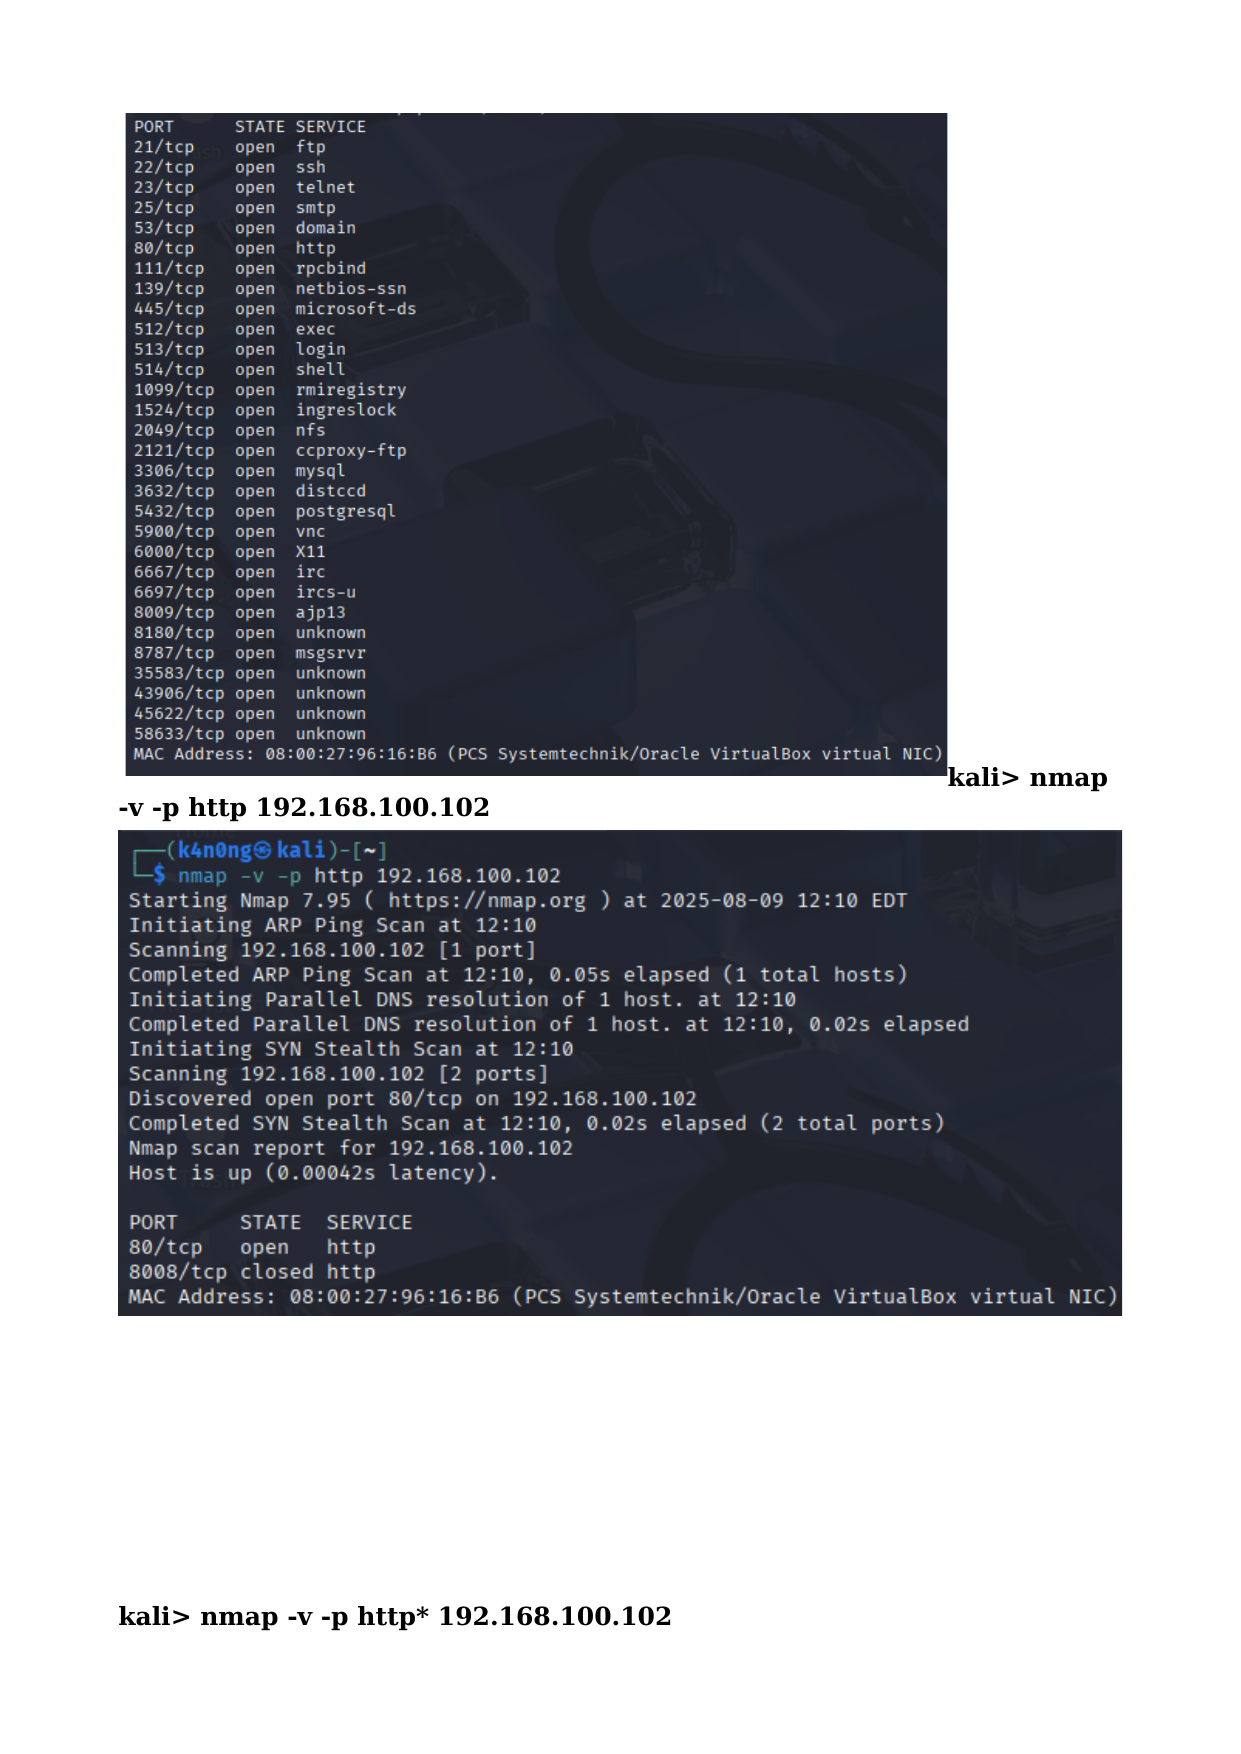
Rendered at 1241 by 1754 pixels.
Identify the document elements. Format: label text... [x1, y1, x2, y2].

text kali> nmap -v -p http 192.168.100.102 [118, 763, 1122, 822]
picture [118, 830, 1123, 1316]
text kali> nmap -v -p http* 192.168.100.102 [118, 1602, 1122, 1632]
picture [125, 113, 948, 776]
